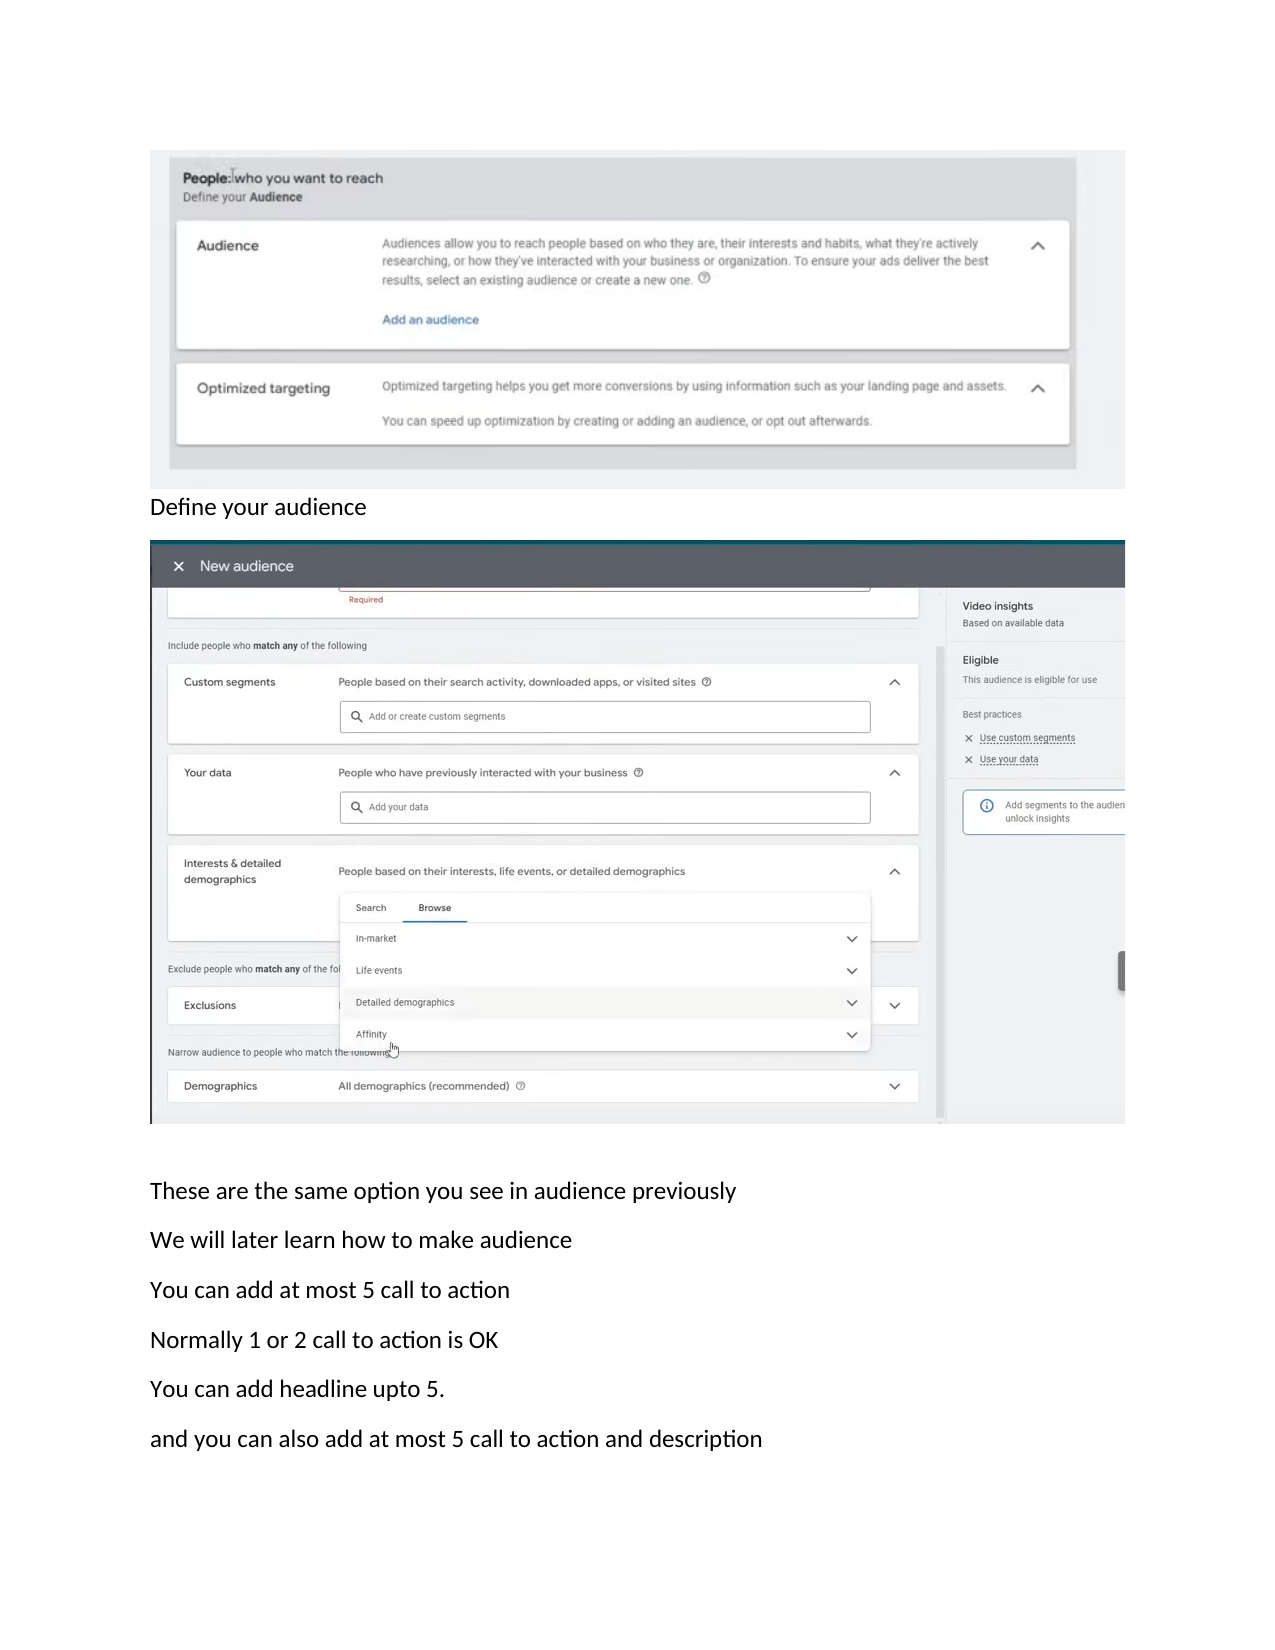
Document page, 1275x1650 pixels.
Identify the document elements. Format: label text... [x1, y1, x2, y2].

text You can add headline upto 5. [150, 1373, 1125, 1404]
text You can add at most 5 call to action [150, 1274, 1125, 1305]
text These are the same option you see in audience previously [150, 1175, 1125, 1206]
picture [150, 540, 1125, 1124]
text Define your audience [150, 489, 1125, 521]
text We will later learn how to make audience [150, 1225, 1125, 1255]
picture [150, 150, 1125, 489]
text and you can also add at most 5 call to action and description [150, 1423, 1125, 1453]
text Normally 1 or 2 call to action is OK [150, 1324, 1125, 1354]
